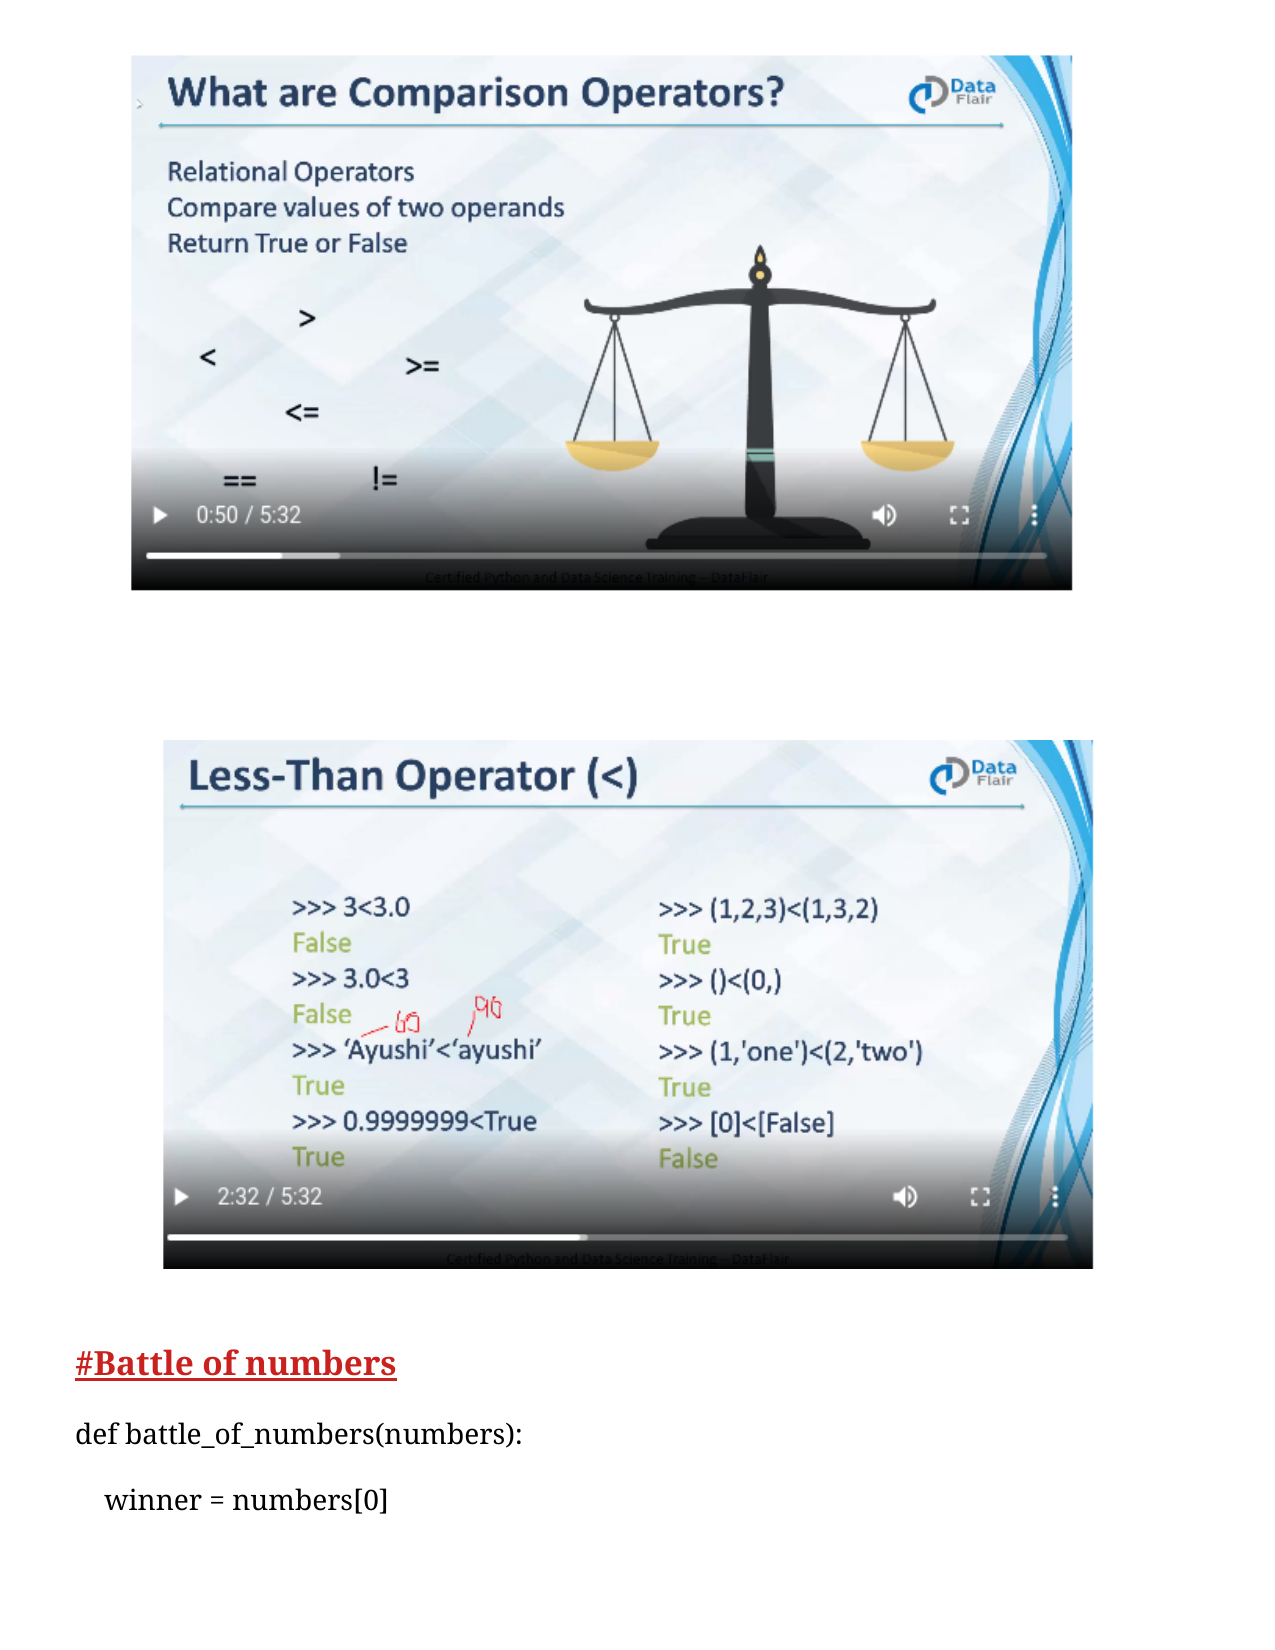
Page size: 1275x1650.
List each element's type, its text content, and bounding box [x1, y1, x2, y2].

picture [163, 740, 1112, 1269]
text winner = numbers[0] [75, 1480, 1200, 1518]
text def battle_of_numbers(numbers): [75, 1414, 1200, 1452]
picture [131, 51, 1088, 603]
text #Battle of numbers [75, 1340, 1200, 1386]
